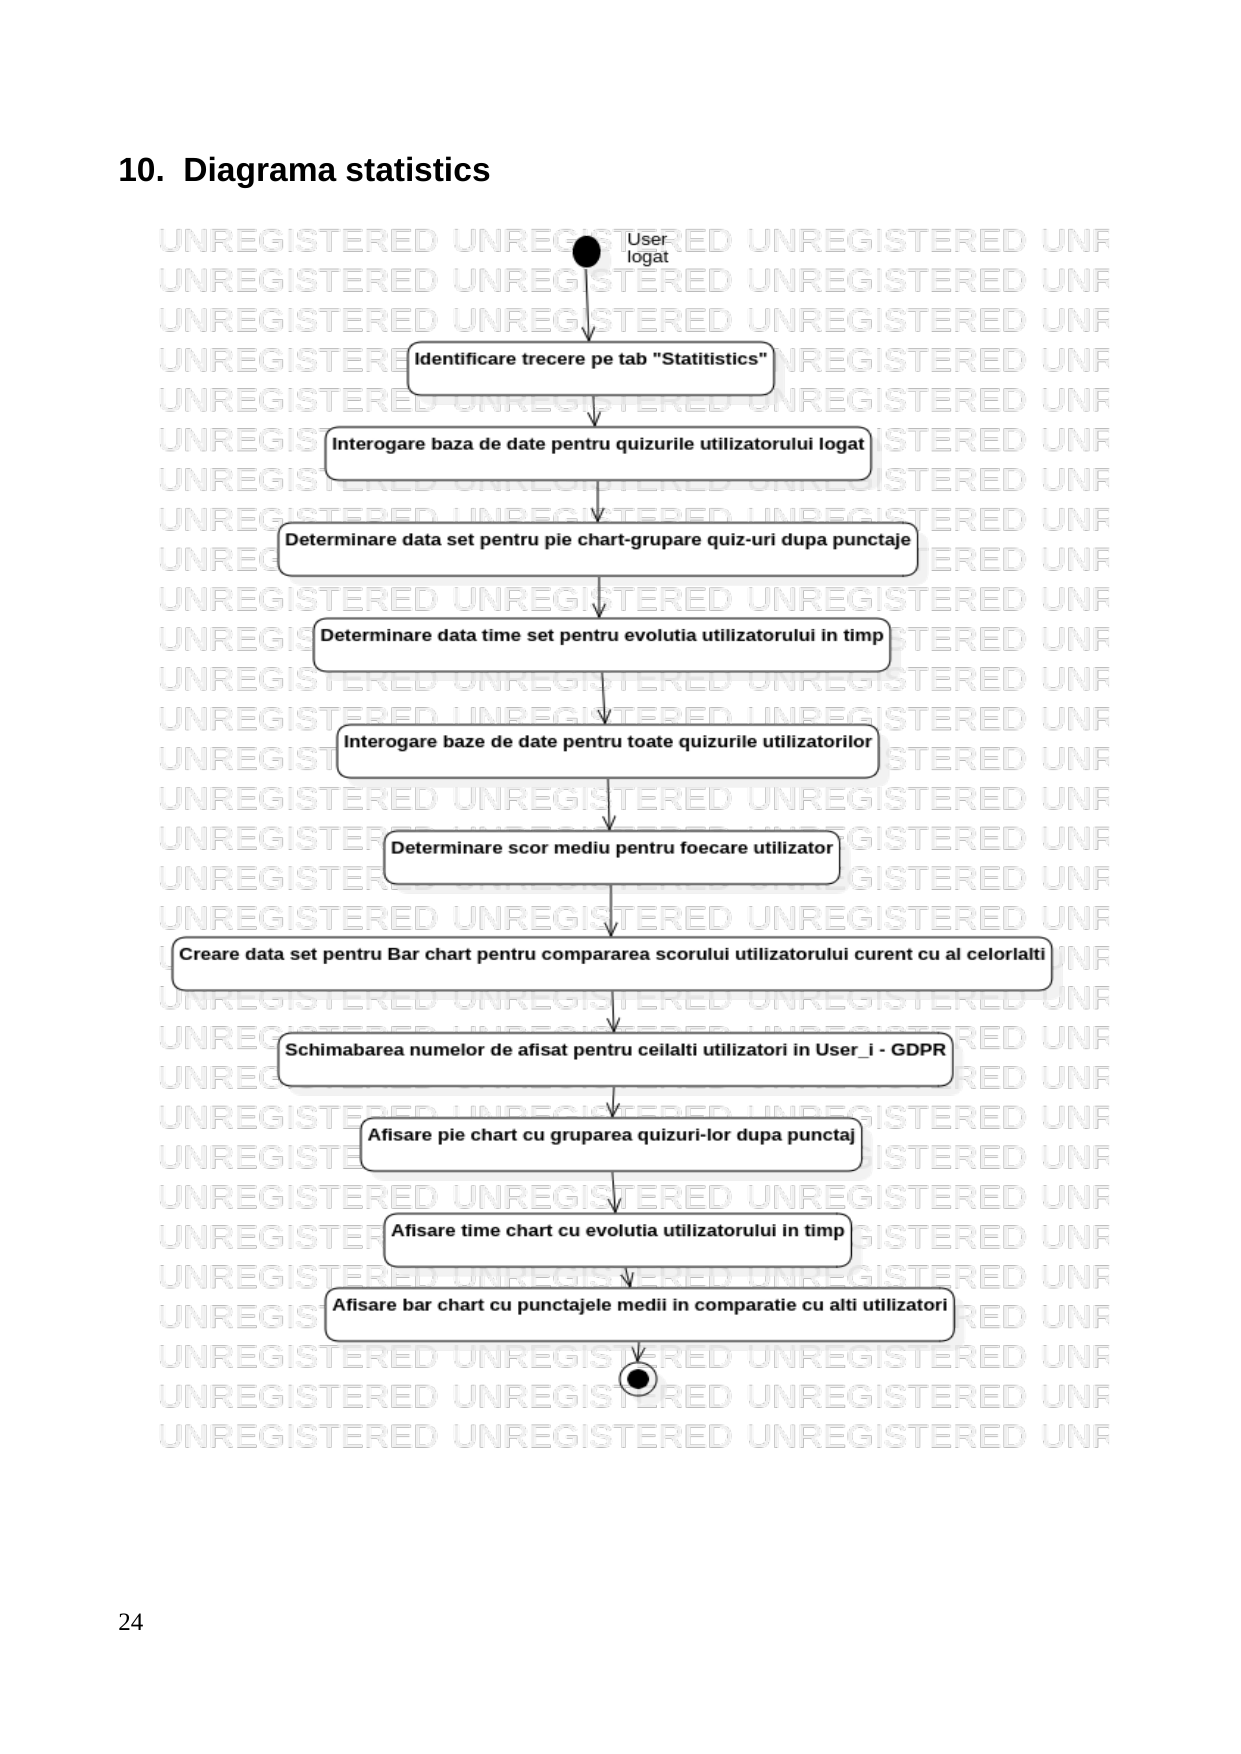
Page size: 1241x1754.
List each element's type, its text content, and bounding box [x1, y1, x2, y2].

subtitle 10. Diagrama statistics [118, 150, 1122, 188]
picture [158, 212, 1110, 1449]
